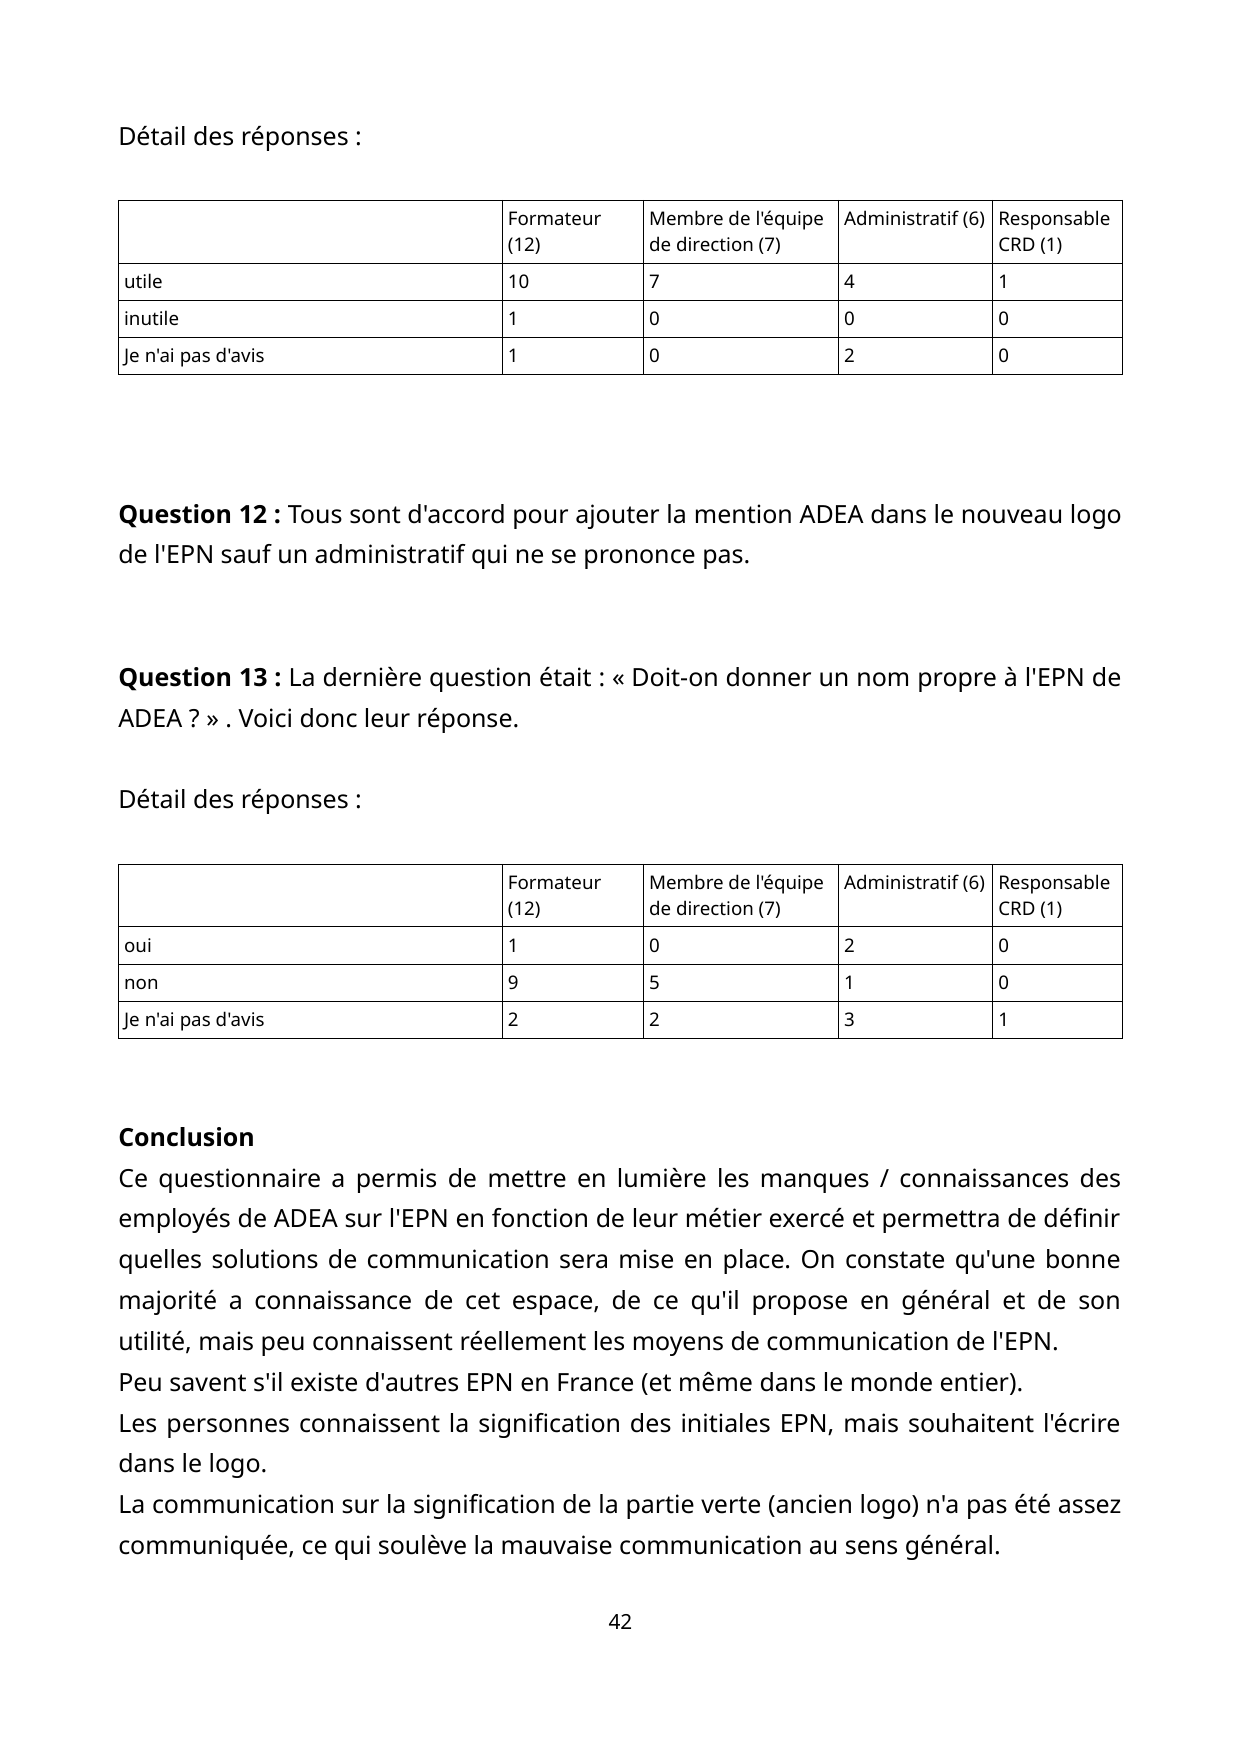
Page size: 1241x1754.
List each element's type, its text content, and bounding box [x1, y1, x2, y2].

table_cell 2 [503, 1002, 643, 1038]
table_cell 10 [503, 264, 643, 299]
table_header Formateur (12) [503, 201, 643, 262]
text Question 13 : La dernière question était : « Doit-on donner un nom propre à l'EPN de ADEA ? » . Voici donc leur réponse. [118, 659, 1122, 734]
table_cell 7 [644, 264, 838, 299]
table_header Responsable CRD (1) [993, 865, 1122, 926]
table_header Membre de l'équipe de direction (7) [644, 201, 838, 262]
table_cell utile [119, 264, 502, 299]
text Les personnes connaissent la signification des initiales EPN, mais souhaitent l'écrire dans le logo. [118, 1405, 1122, 1480]
table_header Formateur (12) [503, 865, 643, 926]
table_cell 1 [839, 965, 992, 1001]
table_cell 1 [503, 301, 643, 337]
table_header Membre de l'équipe de direction (7) [644, 865, 838, 926]
table_cell 4 [839, 264, 992, 299]
table_cell 0 [993, 927, 1122, 963]
text Question 12 : Tous sont d'accord pour ajouter la mention ADEA dans le nouveau logo de l'EPN sauf un administratif qui ne se prononce pas. [118, 496, 1122, 571]
table_cell 0 [839, 301, 992, 337]
text Détail des réponses : [118, 118, 1122, 152]
table_cell 1 [993, 264, 1122, 299]
table_cell Je n'ai pas d'avis [119, 1002, 502, 1038]
table_cell 2 [839, 927, 992, 963]
table_cell 0 [993, 338, 1122, 374]
table_cell 0 [993, 965, 1122, 1001]
table_cell 0 [644, 338, 838, 374]
table_cell 9 [503, 965, 643, 1001]
table_cell 0 [644, 927, 838, 963]
text Détail des réponses : [118, 782, 1122, 816]
table_header Responsable CRD (1) [993, 201, 1122, 262]
table_cell 0 [644, 301, 838, 337]
table_cell 5 [644, 965, 838, 1001]
text Conclusion [118, 1119, 1122, 1153]
table_cell 2 [644, 1002, 838, 1038]
table_header Administratif (6) [839, 865, 992, 926]
table_cell non [119, 965, 502, 1001]
table_cell 1 [993, 1002, 1122, 1038]
table_header Administratif (6) [839, 201, 992, 262]
text Ce questionnaire a permis de mettre en lumière les manques / connaissances des employés de ADEA sur l'EPN en fonction de leur métier exercé et permettra de définir quelles solutions de communication sera mise en place. On constate qu'une bonne majorité a connaissance de cet espace, de ce qu'il propose en général et de son utilité, mais peu connaissent réellement les moyens de communication de l'EPN. [118, 1160, 1122, 1358]
text La communication sur la signification de la partie verte (ancien logo) n'a pas été assez communiquée, ce qui soulève la mauvaise communication au sens général. [118, 1487, 1122, 1562]
table_header [119, 201, 502, 262]
table_cell 1 [503, 338, 643, 374]
table_cell 2 [839, 338, 992, 374]
table_cell oui [119, 927, 502, 963]
text Peu savent s'il existe d'autres EPN en France (et même dans le monde entier). [118, 1364, 1122, 1398]
table_cell 0 [993, 301, 1122, 337]
table_cell 1 [503, 927, 643, 963]
table_cell inutile [119, 301, 502, 337]
table_cell Je n'ai pas d'avis [119, 338, 502, 374]
table_header [119, 865, 502, 926]
table_cell 3 [839, 1002, 992, 1038]
